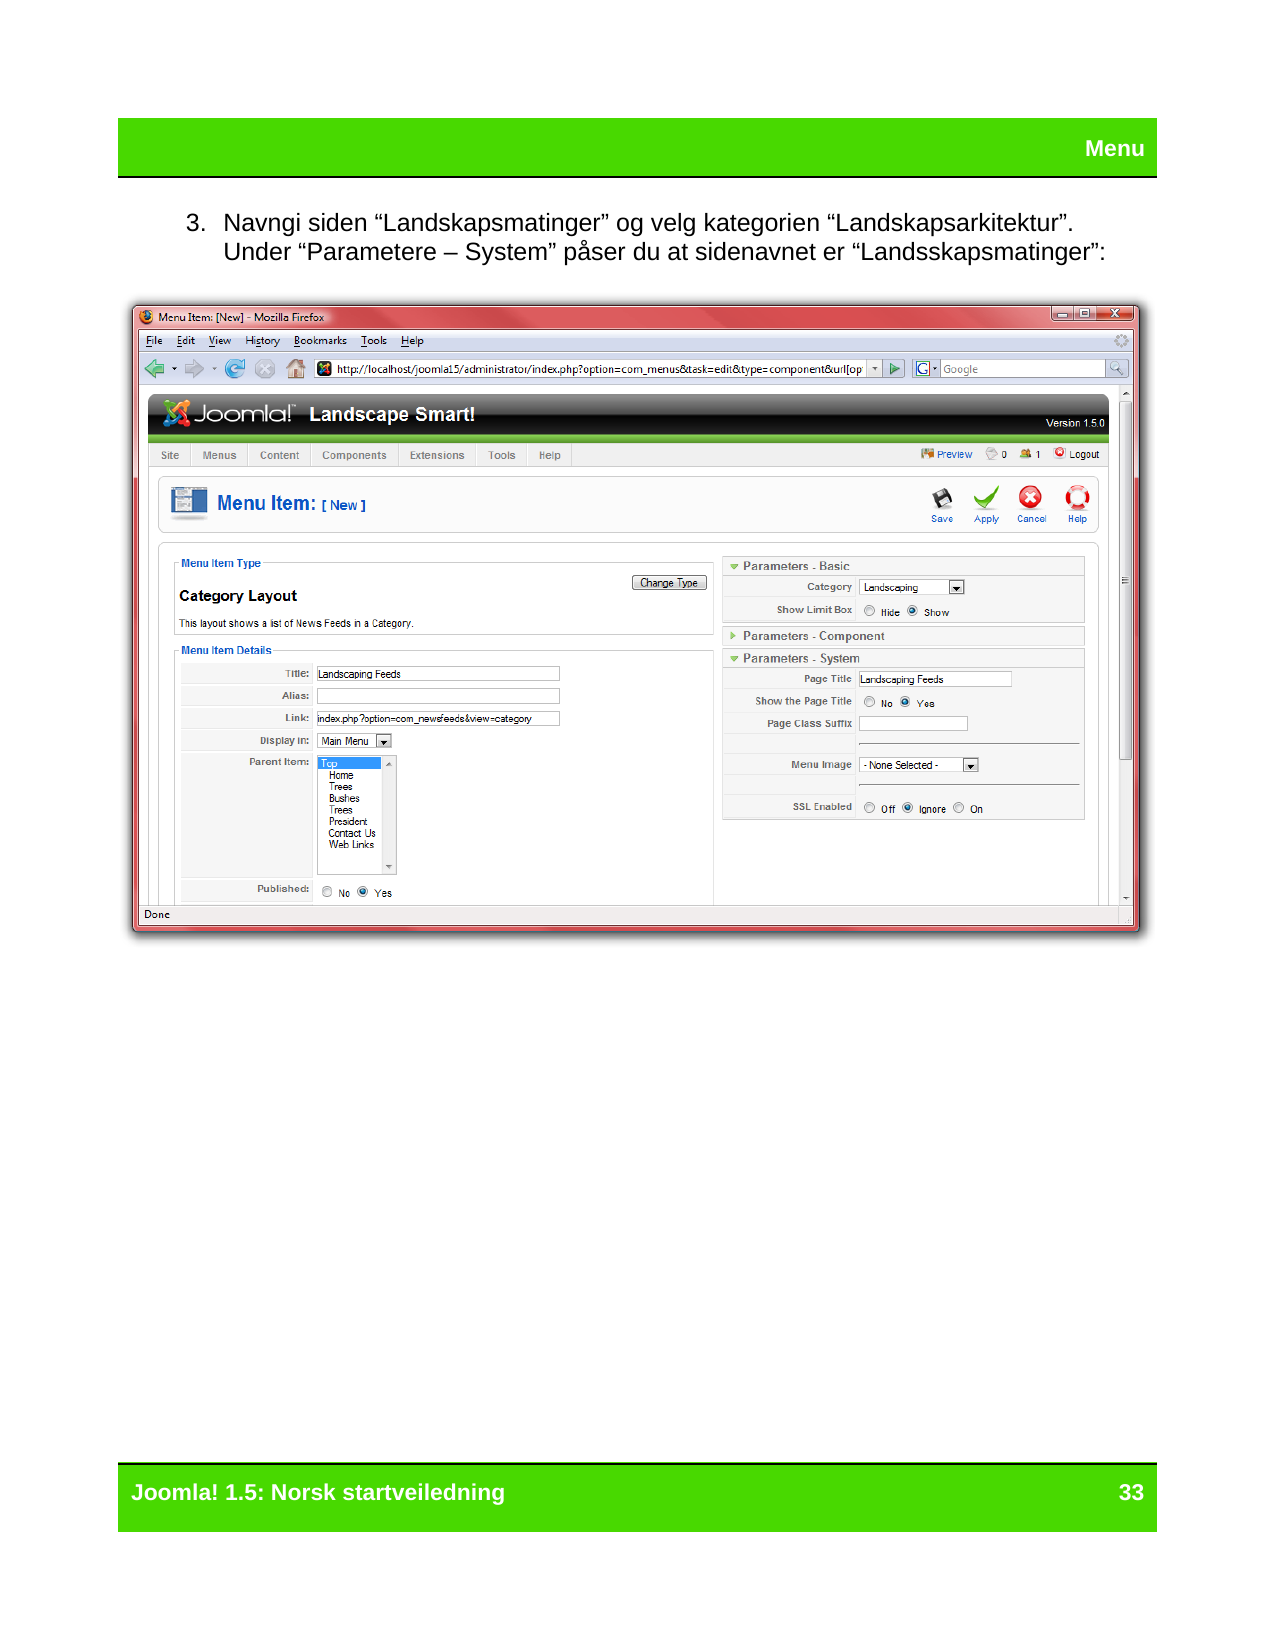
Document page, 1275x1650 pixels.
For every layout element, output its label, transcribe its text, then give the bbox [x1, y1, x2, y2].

list Navngi siden “Landskapsmatinger” og velg kategorien “Landskapsarkitektur”. Under “Parametere – System” påser du at sidenavnet er “Landsskapsmatinger”: [186, 208, 1157, 265]
picture [119, 292, 1156, 948]
